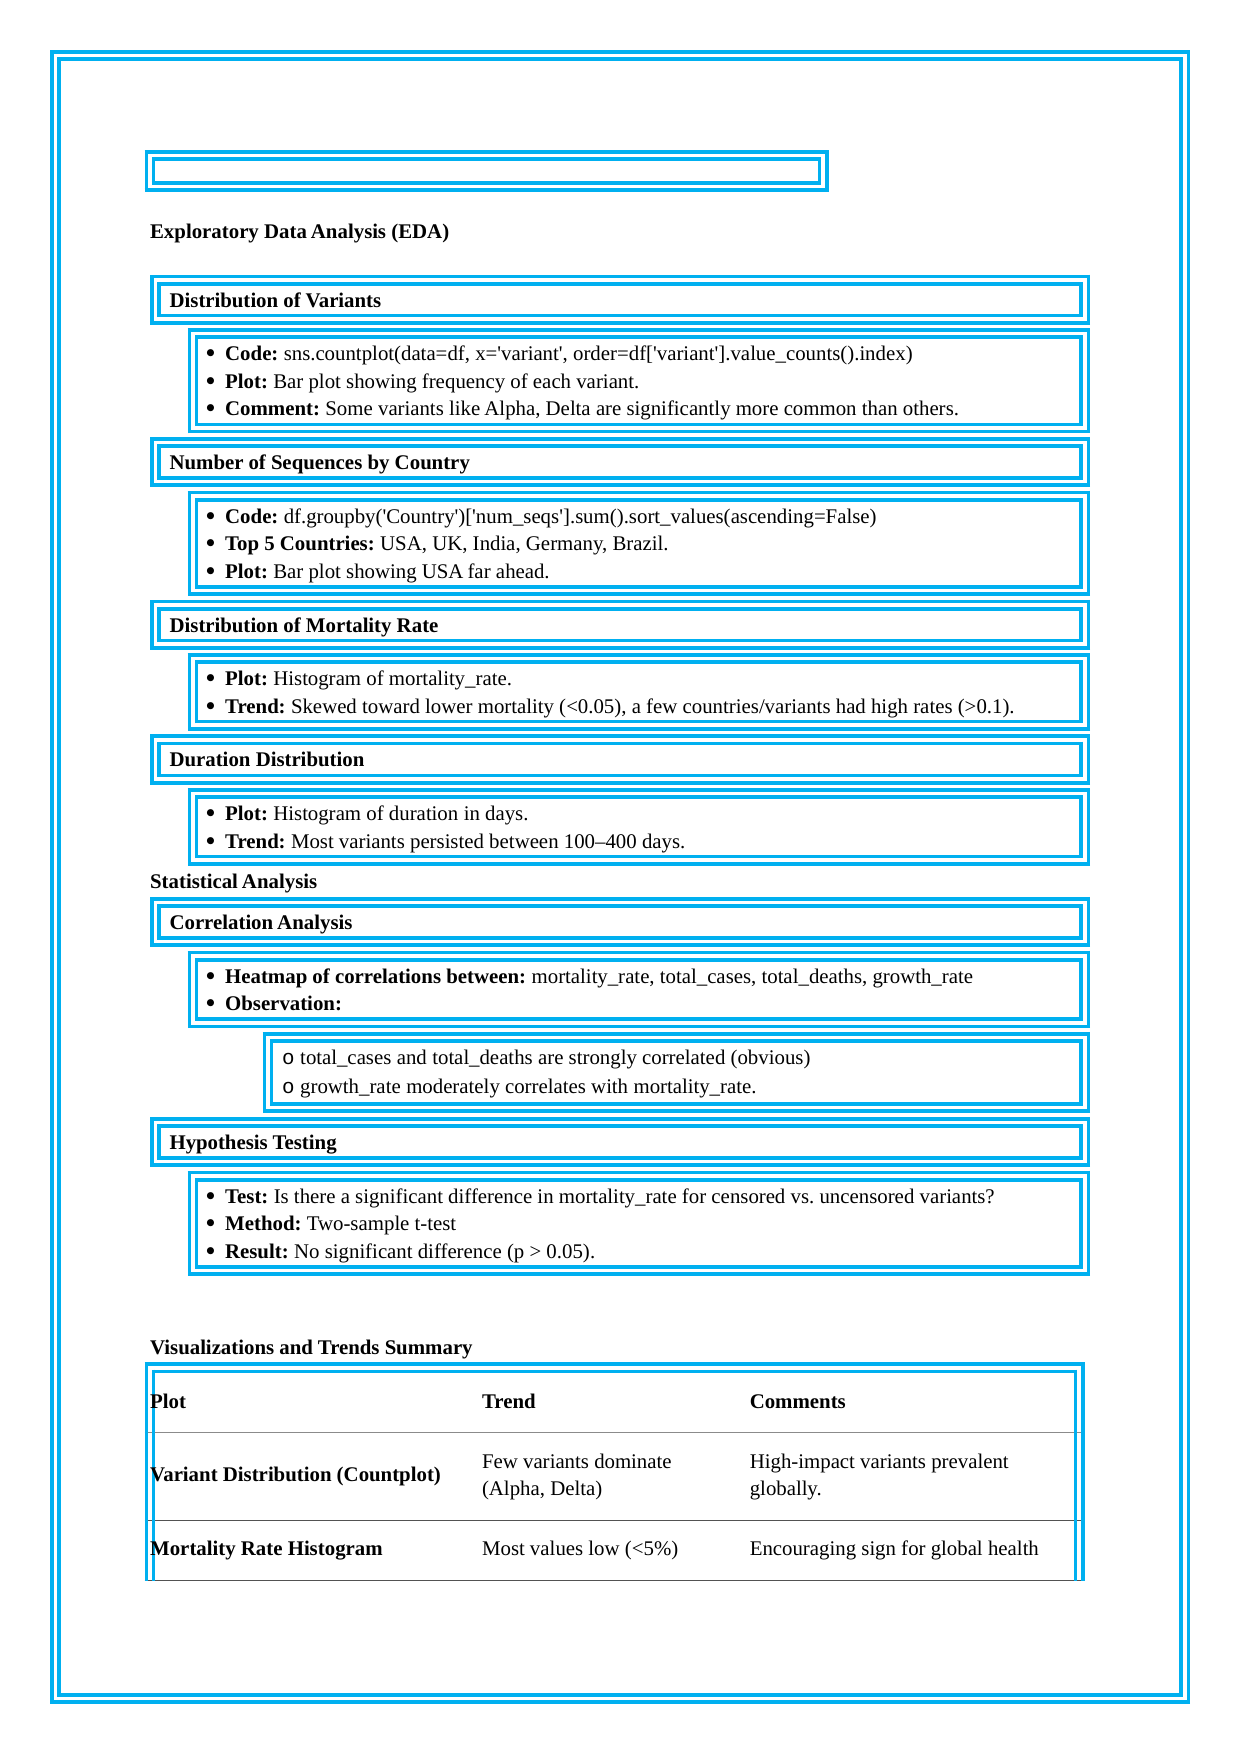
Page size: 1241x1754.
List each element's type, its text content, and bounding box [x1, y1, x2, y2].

text Correlation Analysis [154, 901, 1087, 943]
table_header Plot [150, 1366, 466, 1394]
list Comment: Some variants like Alpha, Delta are significantly more common than others. [191, 383, 1087, 430]
list Plot: Histogram of duration in days. [191, 792, 1087, 816]
table_cell [451, 154, 823, 181]
text Distribution of Variants [154, 278, 1087, 321]
text Statistical Analysis [150, 869, 1090, 893]
text Duration Distribution [154, 738, 1087, 781]
table_cell Few variants dominate (Alpha, Delta) [466, 1433, 734, 1519]
text Visualizations and Trends Summary [150, 1335, 1090, 1359]
list Plot: Bar plot showing USA far ahead. [191, 546, 1087, 592]
list Result: No significant difference (p > 0.05). [191, 1226, 1087, 1272]
table_header Comments [734, 1366, 1079, 1432]
table_cell Boxplot (Mortality by Censoring) [155, 161, 451, 181]
list Plot: Bar plot showing frequency of each variant. [198, 356, 1079, 383]
list Test: Is there a significant difference in mortality_rate for censored vs. uncensored variants? [191, 1174, 1087, 1198]
list Trend: Most variants persisted between 100–400 days. [191, 816, 1087, 862]
text Distribution of Mortality Rate [154, 603, 1087, 646]
table_header Plot [155, 1373, 466, 1432]
table_header [466, 1366, 734, 1370]
text Number of Sequences by Country [154, 441, 1087, 483]
table_cell Variant Distribution (Countplot) [155, 1433, 466, 1519]
table_header Trend [466, 1373, 734, 1432]
list Heatmap of correlations between: mortality_rate, total_cases, total_deaths, growth_rate [191, 954, 1087, 978]
list Observation: [191, 978, 1087, 1025]
table_cell Mortality Rate Histogram [155, 1521, 466, 1580]
text Hypothesis Testing [154, 1121, 1087, 1163]
list Top 5 Countries: USA, UK, India, Germany, Brazil. [198, 518, 1079, 546]
list Code: df.groupby('Country')['num_seqs'].sum().sort_values(ascending=False) [191, 494, 1087, 518]
list Trend: Skewed toward lower mortality (<0.05), a few countries/variants had high rates (>0.1). [191, 681, 1087, 727]
list Plot: Histogram of mortality_rate. [191, 657, 1087, 681]
list Code: sns.countplot(data=df, x='variant', order=df['variant'].value_counts().index) [191, 332, 1087, 356]
text Exploratory Data Analysis (EDA) [150, 219, 1090, 243]
list Method: Two-sample t-test [198, 1198, 1079, 1226]
table_cell Encouraging sign for global health [734, 1521, 1074, 1580]
table_cell Boxplot (Mortality by Censoring) [150, 154, 451, 181]
list total_cases and total_deaths are strongly correlated (obvious) [266, 1036, 1087, 1061]
table_cell Most values low (<5%) [466, 1521, 734, 1580]
list growth_rate moderately correlates with mortality_rate. [266, 1061, 1087, 1109]
table_cell High-impact variants prevalent globally. [734, 1433, 1074, 1519]
